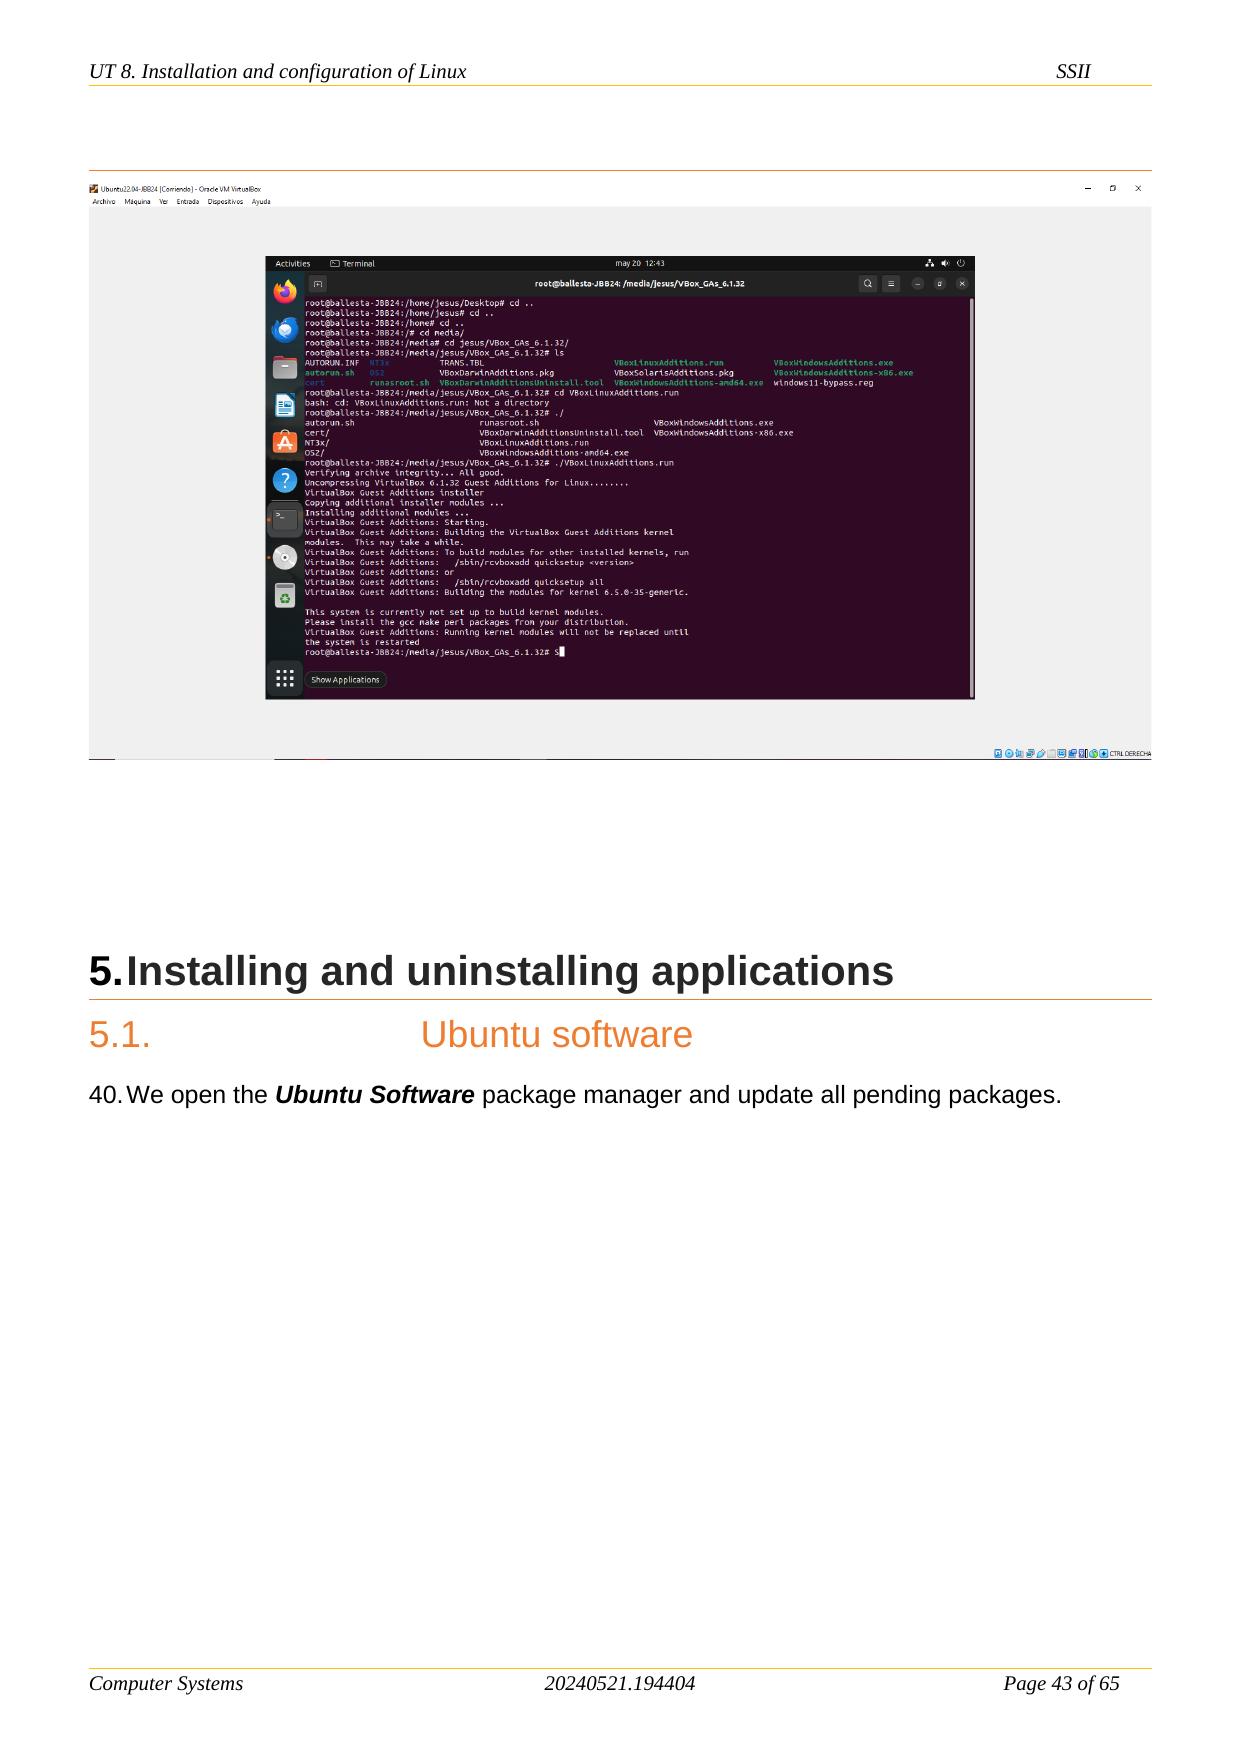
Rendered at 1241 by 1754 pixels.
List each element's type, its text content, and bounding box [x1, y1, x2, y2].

subtitle Ubuntu software [89, 1012, 1152, 1055]
list We open the Ubuntu Software package manager and update all pending packages. [89, 1080, 1152, 1109]
subtitle Installing and uninstalling applications [89, 947, 1152, 999]
picture [88, 183, 1152, 760]
